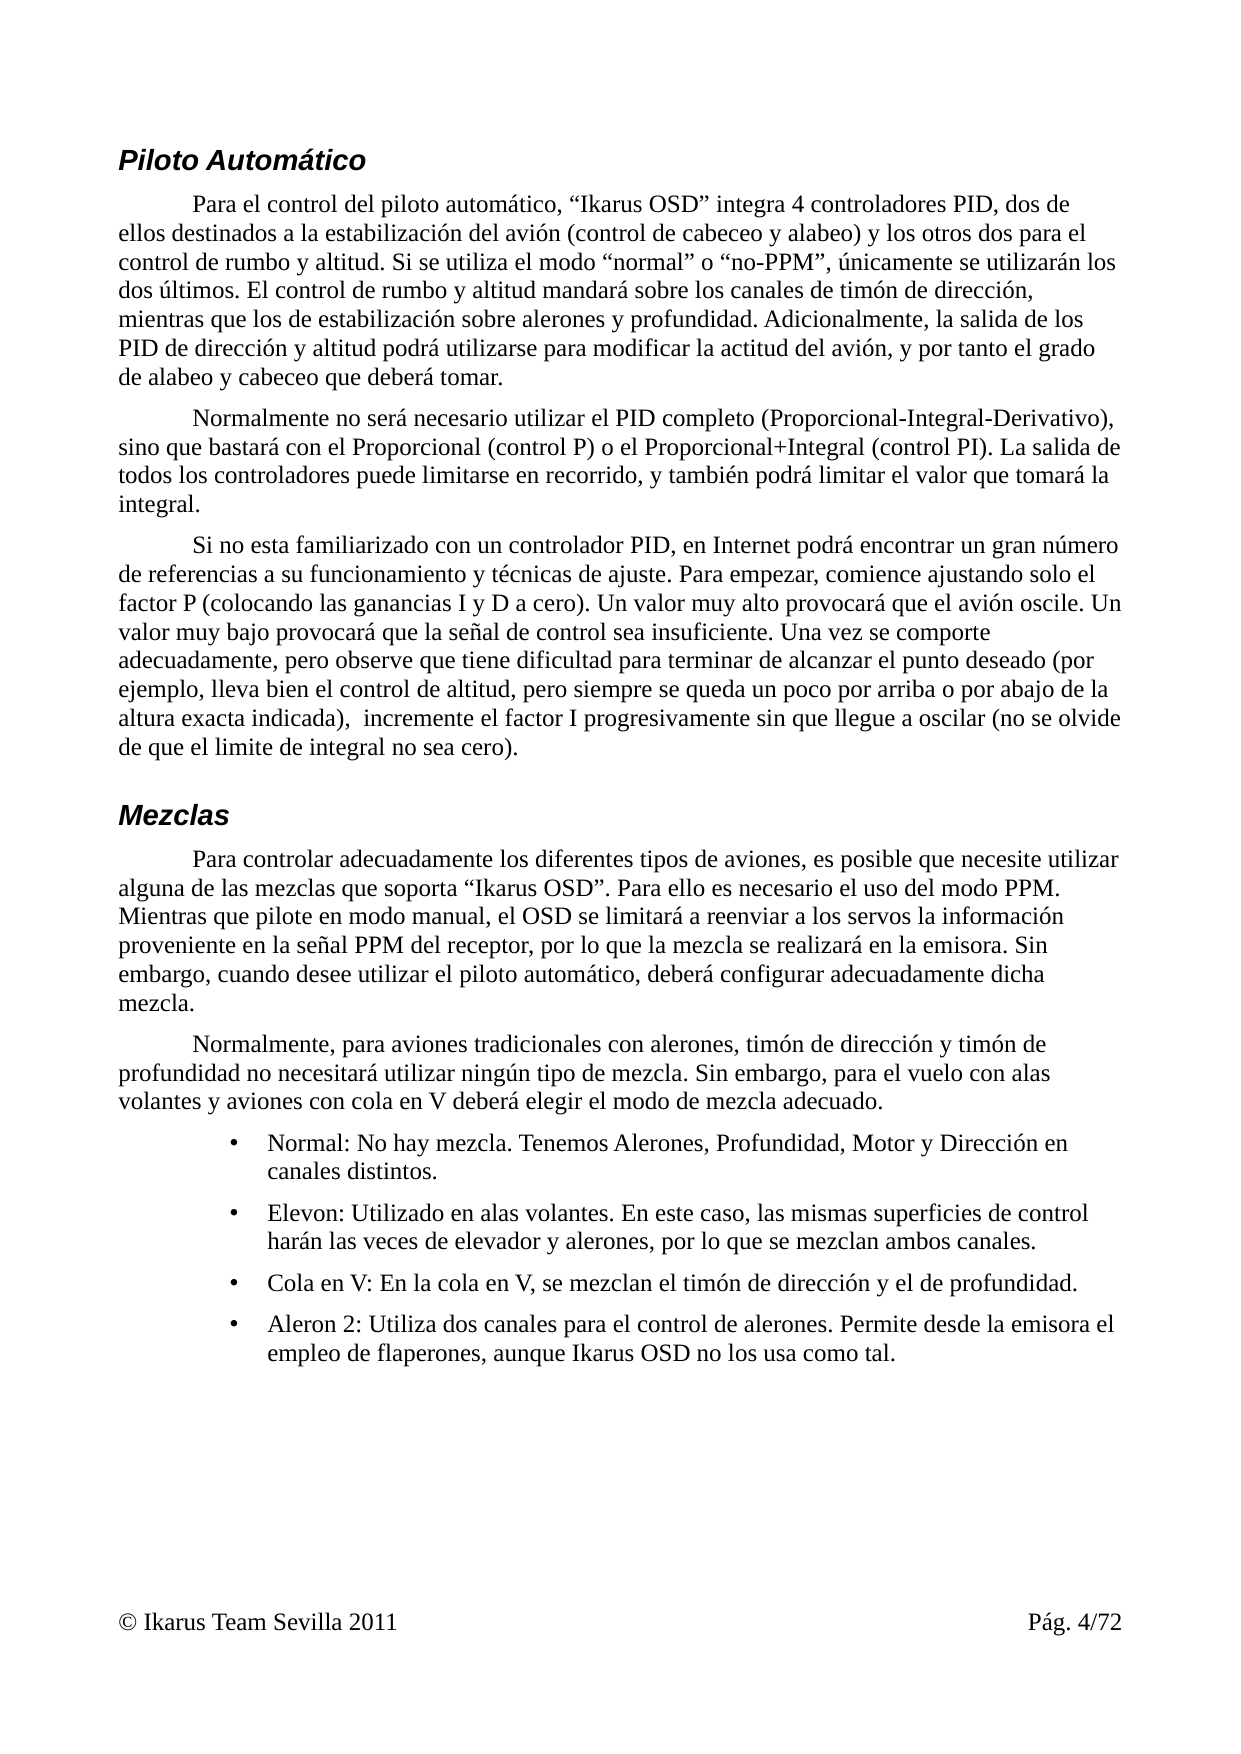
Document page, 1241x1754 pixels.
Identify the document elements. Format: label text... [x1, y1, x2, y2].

text Para el control del piloto automático, “Ikarus OSD” integra 4 controladores PID, dos de ellos destinados a la estabilización del avión (control de cabeceo y alabeo) y los otros dos para el control de rumbo y altitud. Si se utiliza el modo “normal” o “no-PPM”, únicamente se utilizarán los dos últimos. El control de rumbo y altitud mandará sobre los canales de timón de dirección, mientras que los de estabilización sobre alerones y profundidad. Adicionalmente, la salida de los PID de dirección y altitud podrá utilizarse para modificar la actitud del avión, y por tanto el grado de alabeo y cabeceo que deberá tomar. [118, 189, 1122, 390]
text Para controlar adecuadamente los diferentes tipos de aviones, es posible que necesite utilizar alguna de las mezclas que soporta “Ikarus OSD”. Para ello es necesario el uso del modo PPM. Mientras que pilote en modo manual, el OSD se limitará a reenviar a los servos la información proveniente en la señal PPM del receptor, por lo que la mezcla se realizará en la emisora. Sin embargo, cuando desee utilizar el piloto automático, deberá configurar adecuadamente dicha mezcla. [118, 844, 1122, 1016]
list Normal: No hay mezcla. Tenemos Alerones, Profundidad, Motor y Dirección en canales distintos. [229, 1128, 1122, 1185]
subtitle Mezclas [118, 798, 1122, 831]
text Si no esta familiarizado con un controlador PID, en Internet podrá encontrar un gran número de referencias a su funcionamiento y técnicas de ajuste. Para empezar, comience ajustando solo el factor P (colocando las ganancias I y D a cero). Un valor muy alto provocará que el avión oscile. Un valor muy bajo provocará que la señal de control sea insuficiente. Una vez se comporte adecuadamente, pero observe que tiene dificultad para terminar de alcanzar el punto deseado (por ejemplo, lleva bien el control de altitud, pero siempre se queda un poco por arriba o por abajo de la altura exacta indicada), incremente el factor I progresivamente sin que llegue a oscilar (no se olvide de que el limite de integral no sea cero). [118, 530, 1122, 760]
list Aleron 2: Utiliza dos canales para el control de alerones. Permite desde la emisora el empleo de flaperones, aunque Ikarus OSD no los usa como tal. [229, 1309, 1122, 1366]
text Normalmente no será necesario utilizar el PID completo (Proporcional-Integral-Derivativo), sino que bastará con el Proporcional (control P) o el Proporcional+Integral (control PI). La salida de todos los controladores puede limitarse en recorrido, y también podrá limitar el valor que tomará la integral. [118, 403, 1122, 518]
text Normalmente, para aviones tradicionales con alerones, timón de dirección y timón de profundidad no necesitará utilizar ningún tipo de mezcla. Sin embargo, para el vuelo con alas volantes y aviones con cola en V deberá elegir el modo de mezcla adecuado. [118, 1029, 1122, 1115]
list Elevon: Utilizado en alas volantes. En este caso, las mismas superficies de control harán las veces de elevador y alerones, por lo que se mezclan ambos canales. [229, 1198, 1122, 1255]
subtitle Piloto Automático [118, 143, 1122, 177]
list Cola en V: En la cola en V, se mezclan el timón de dirección y el de profundidad. [229, 1268, 1122, 1296]
